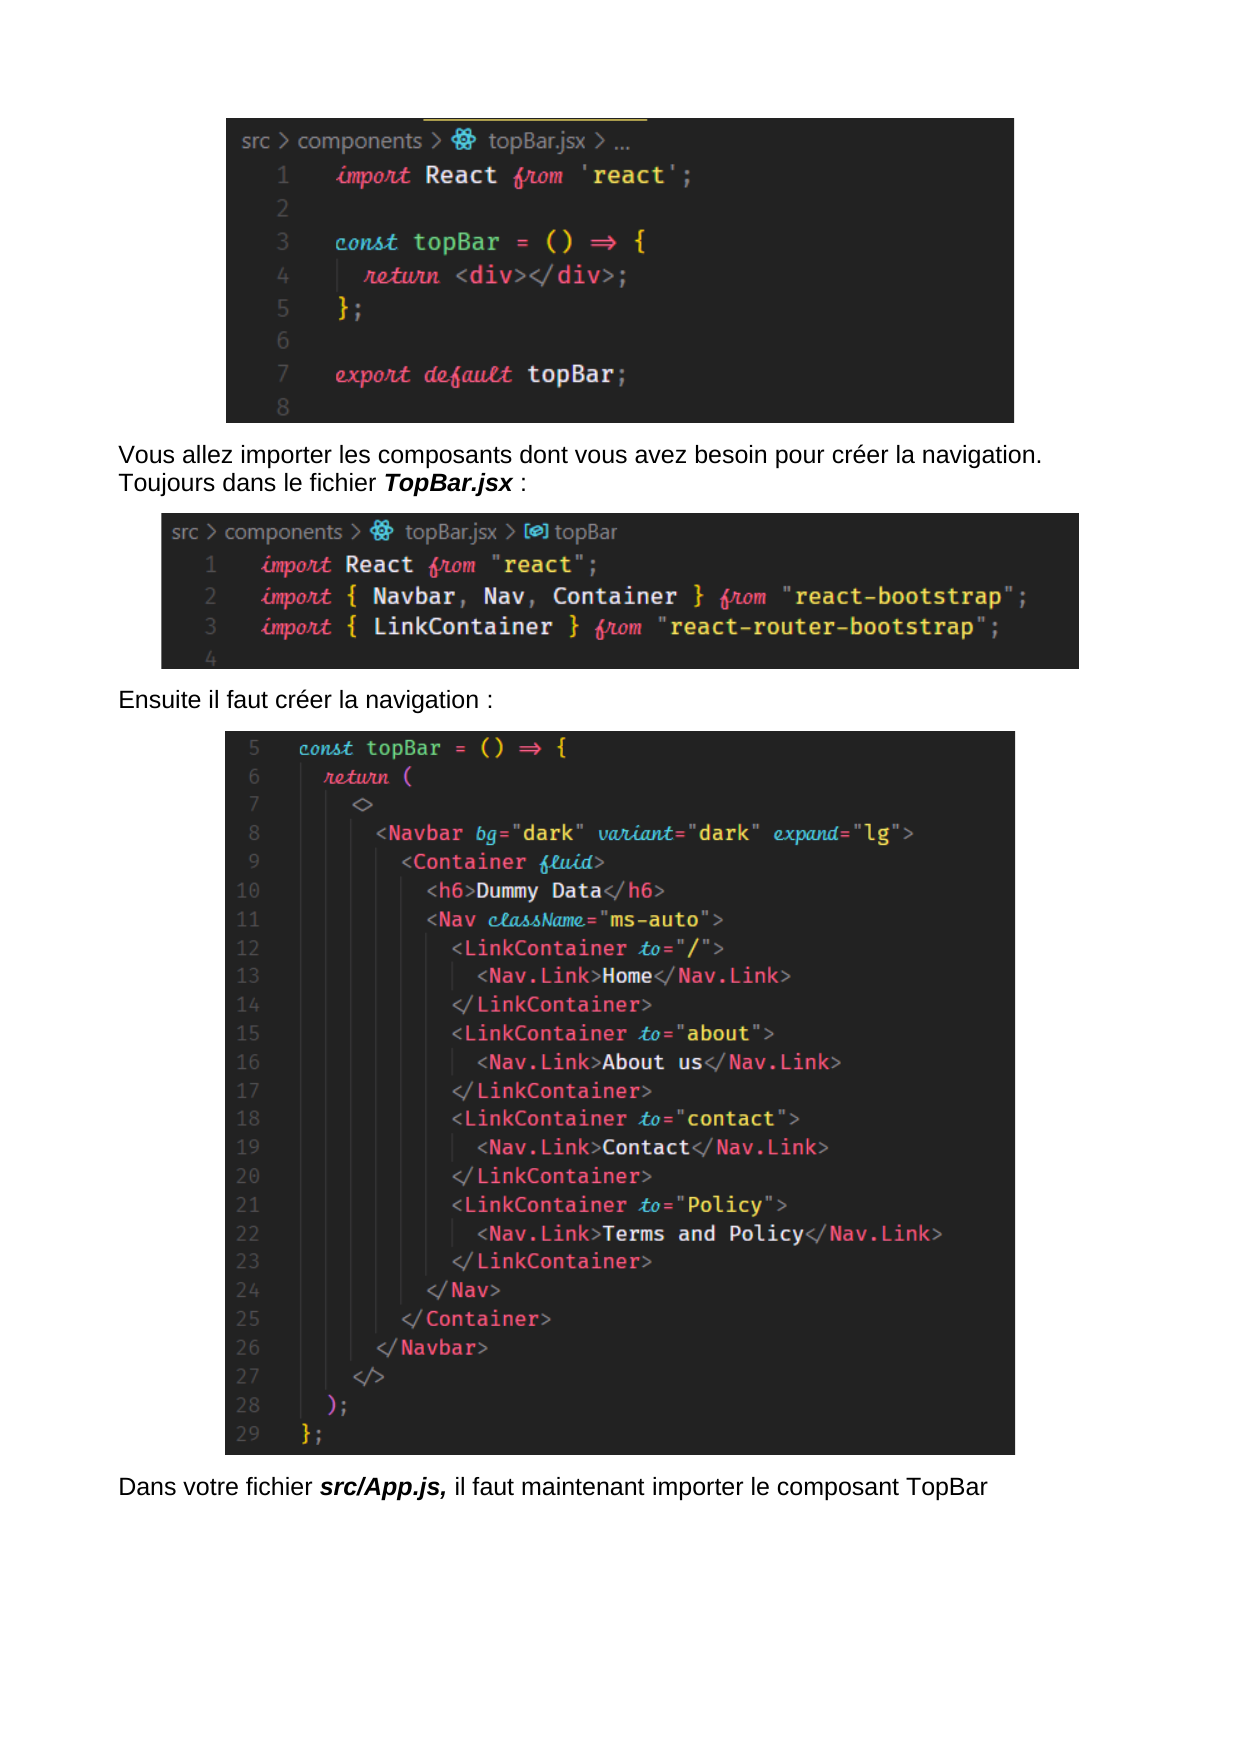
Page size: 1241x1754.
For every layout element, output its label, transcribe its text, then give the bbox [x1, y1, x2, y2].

text Dans votre fichier src/App.js, il faut maintenant importer le composant TopBar [118, 1472, 1122, 1500]
text Ensuite il faut créer la navigation : [118, 686, 1122, 714]
picture [225, 731, 1016, 1455]
picture [161, 513, 1079, 669]
picture [226, 118, 1015, 423]
text Vous allez importer les composants dont vous avez besoin pour créer la navigation. Toujours dans le fichier TopBar.jsx : [118, 439, 1122, 497]
